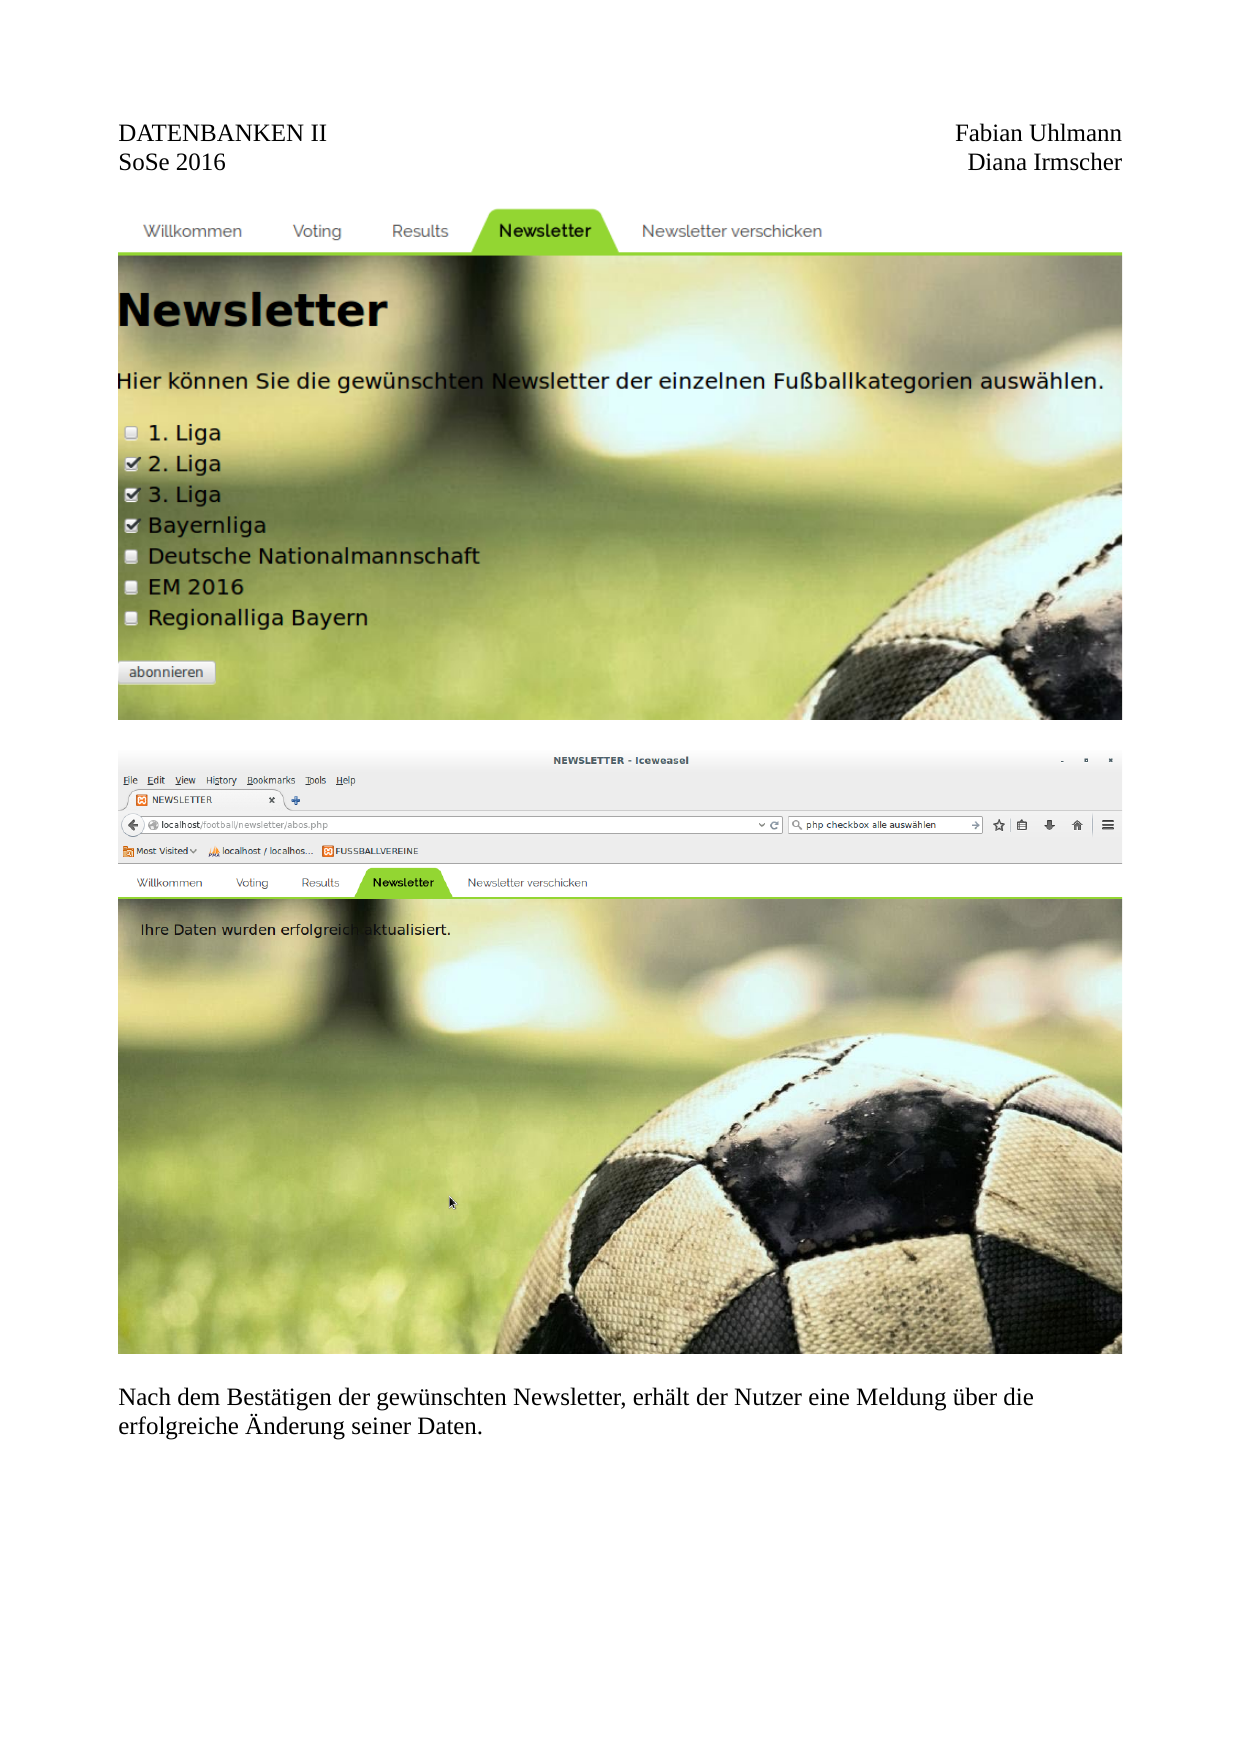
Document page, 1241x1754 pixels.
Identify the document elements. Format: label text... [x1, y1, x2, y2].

picture [118, 748, 1123, 1354]
picture [118, 205, 1123, 720]
text Nach dem Bestätigen der gewünschten Newsletter, erhält der Nutzer eine Meldung über die erfolgreiche Änderung seiner Daten. [118, 1382, 1122, 1440]
